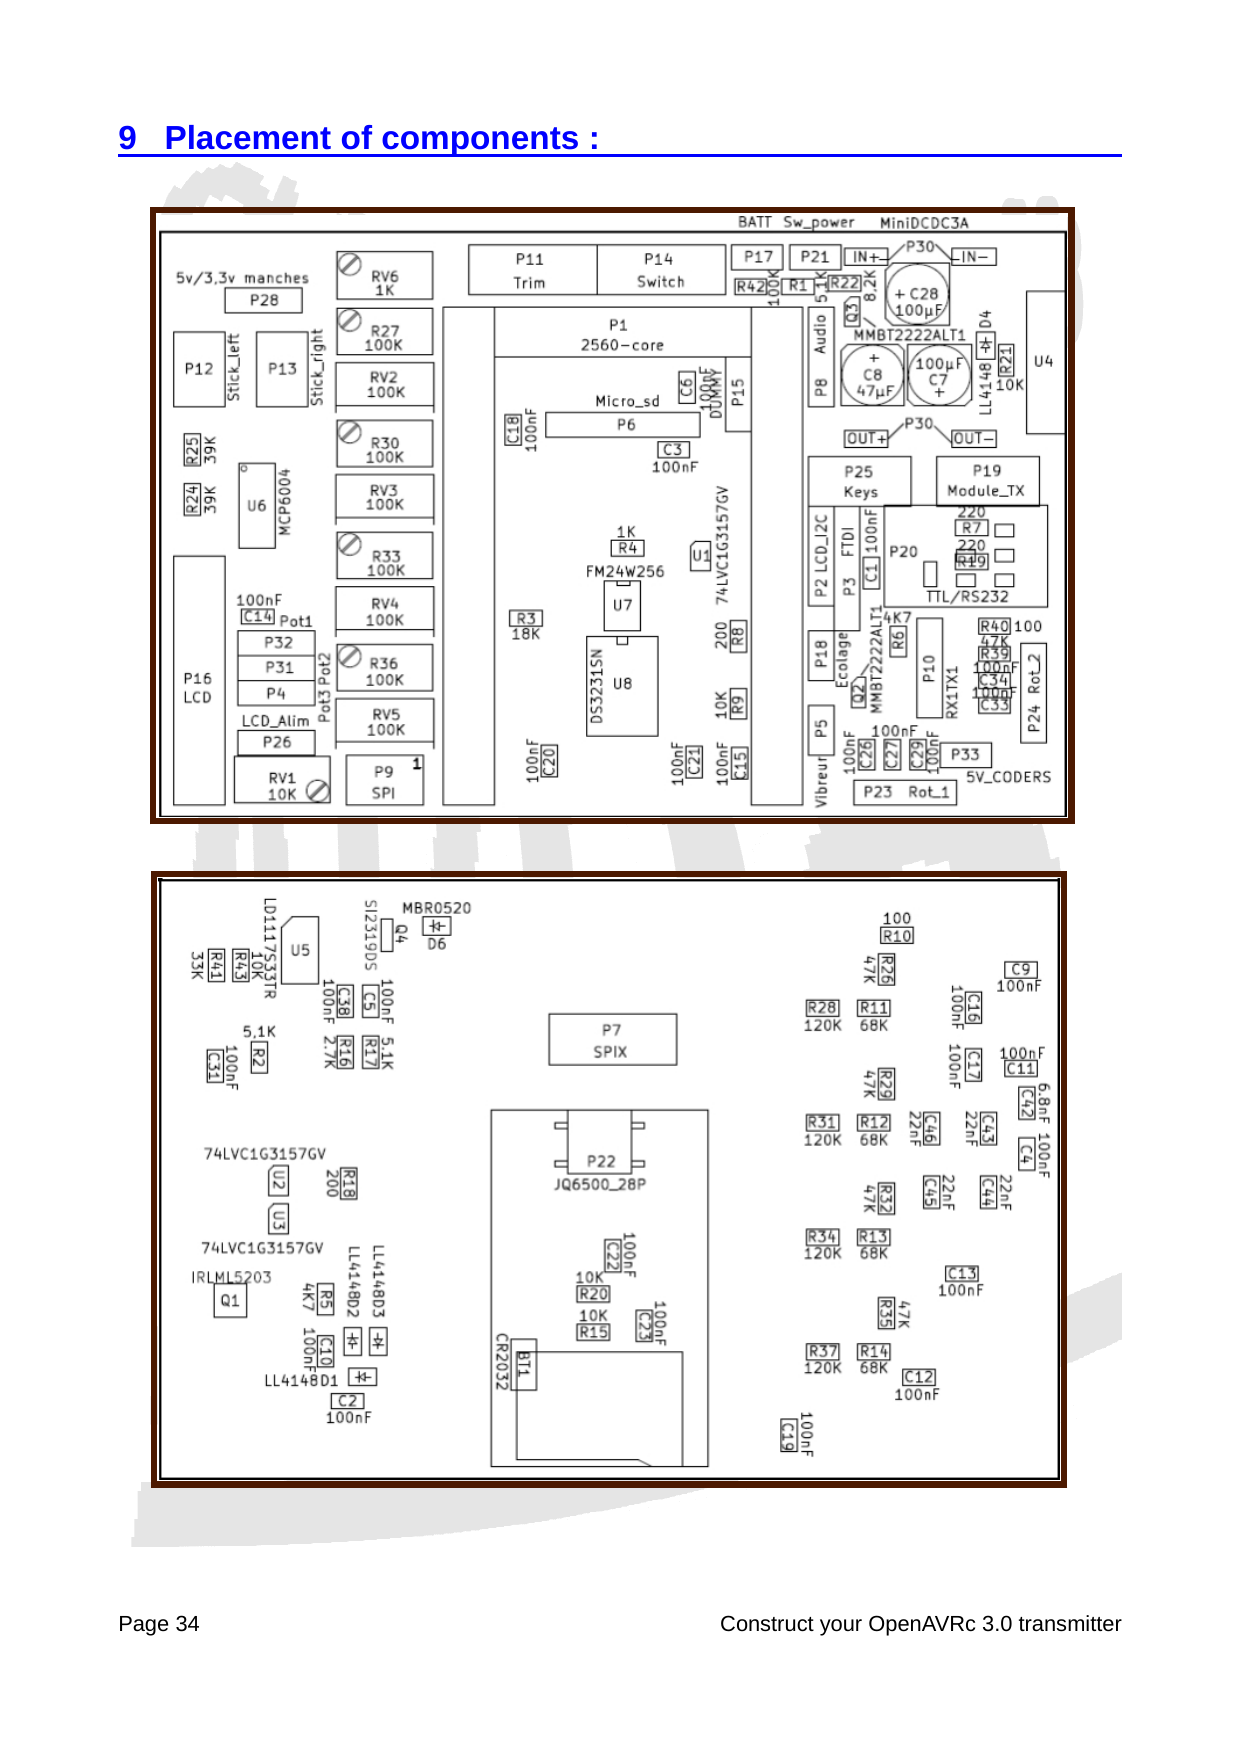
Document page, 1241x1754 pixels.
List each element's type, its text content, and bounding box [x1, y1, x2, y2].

subtitle 9 Placement of components : [118, 118, 1122, 154]
picture [158, 215, 1066, 817]
picture [159, 878, 1059, 1480]
